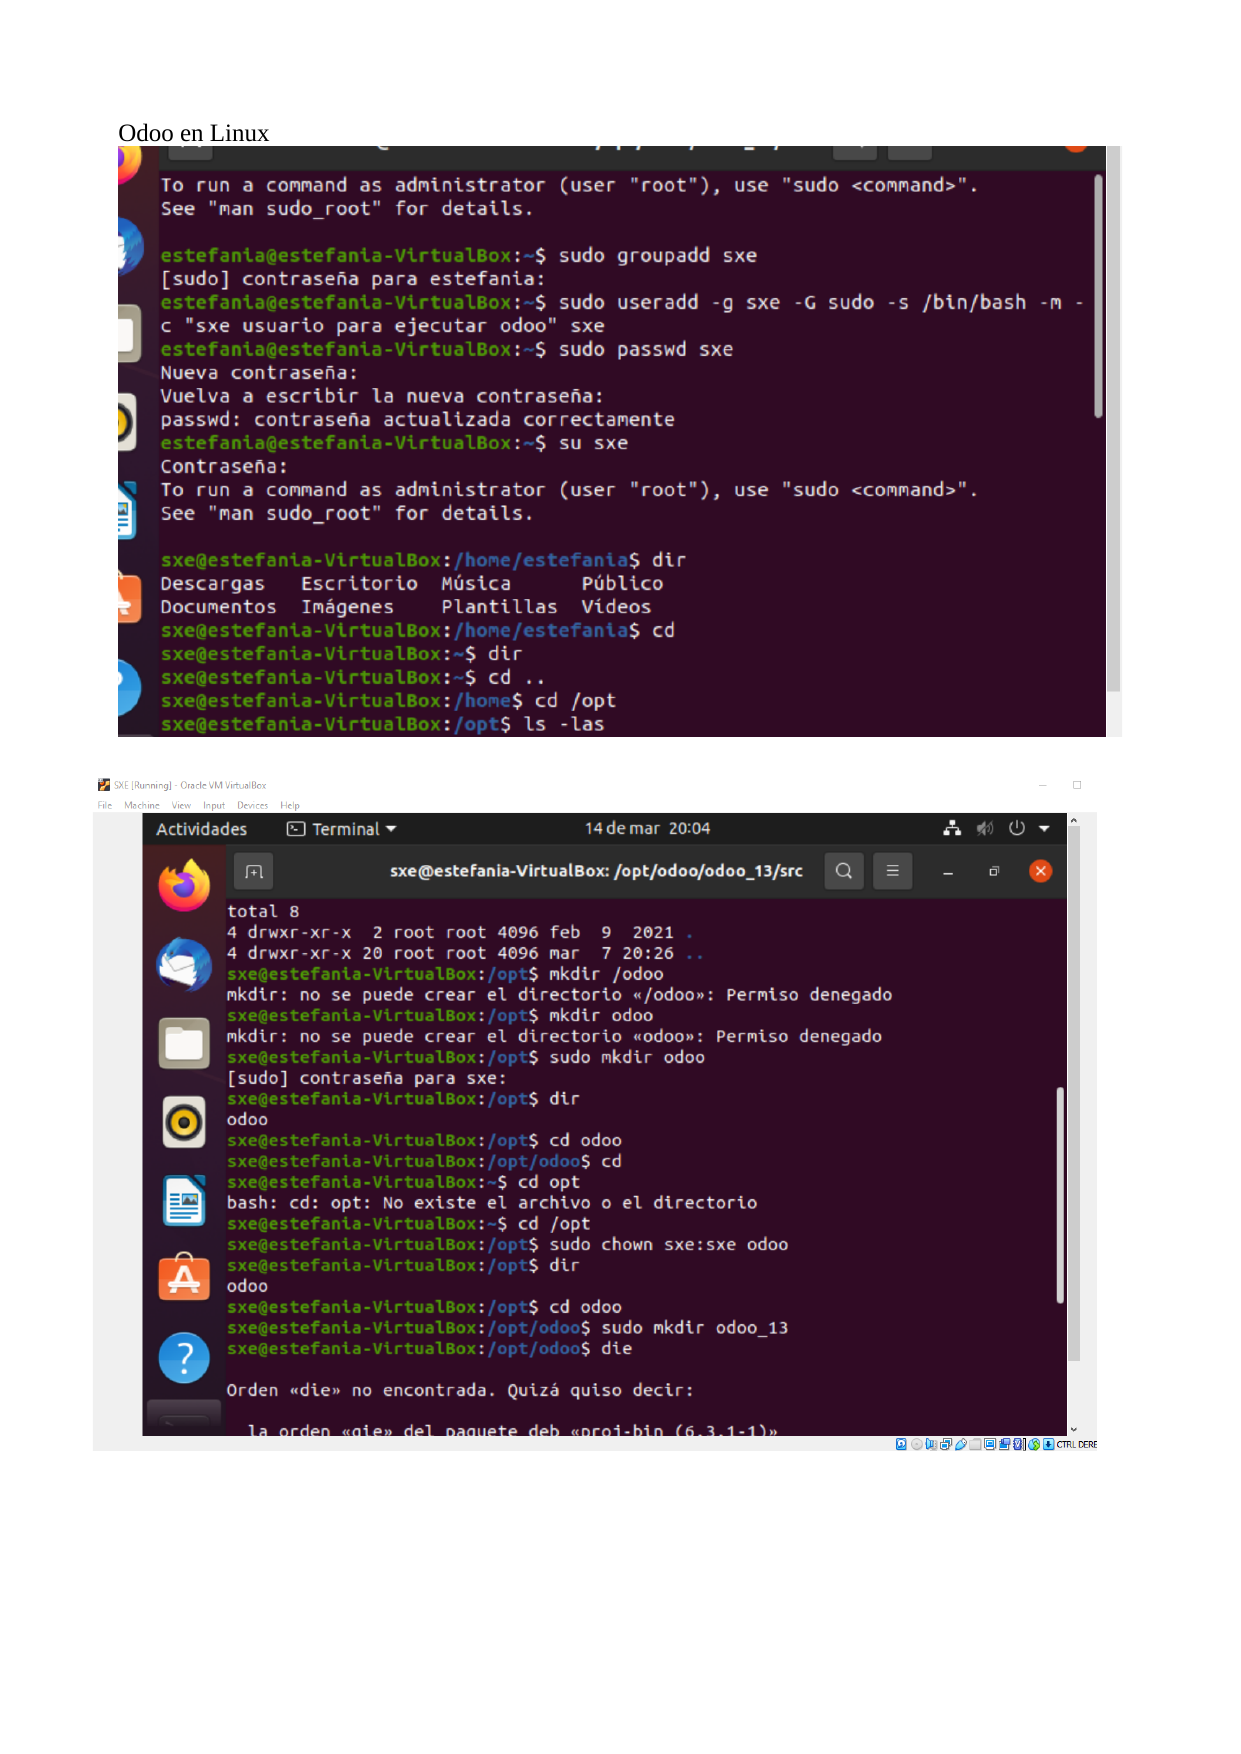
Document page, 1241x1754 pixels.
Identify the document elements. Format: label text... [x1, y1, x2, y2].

text Odoo en Linux [118, 118, 1122, 146]
picture [92, 775, 1097, 1451]
picture [118, 146, 1123, 737]
